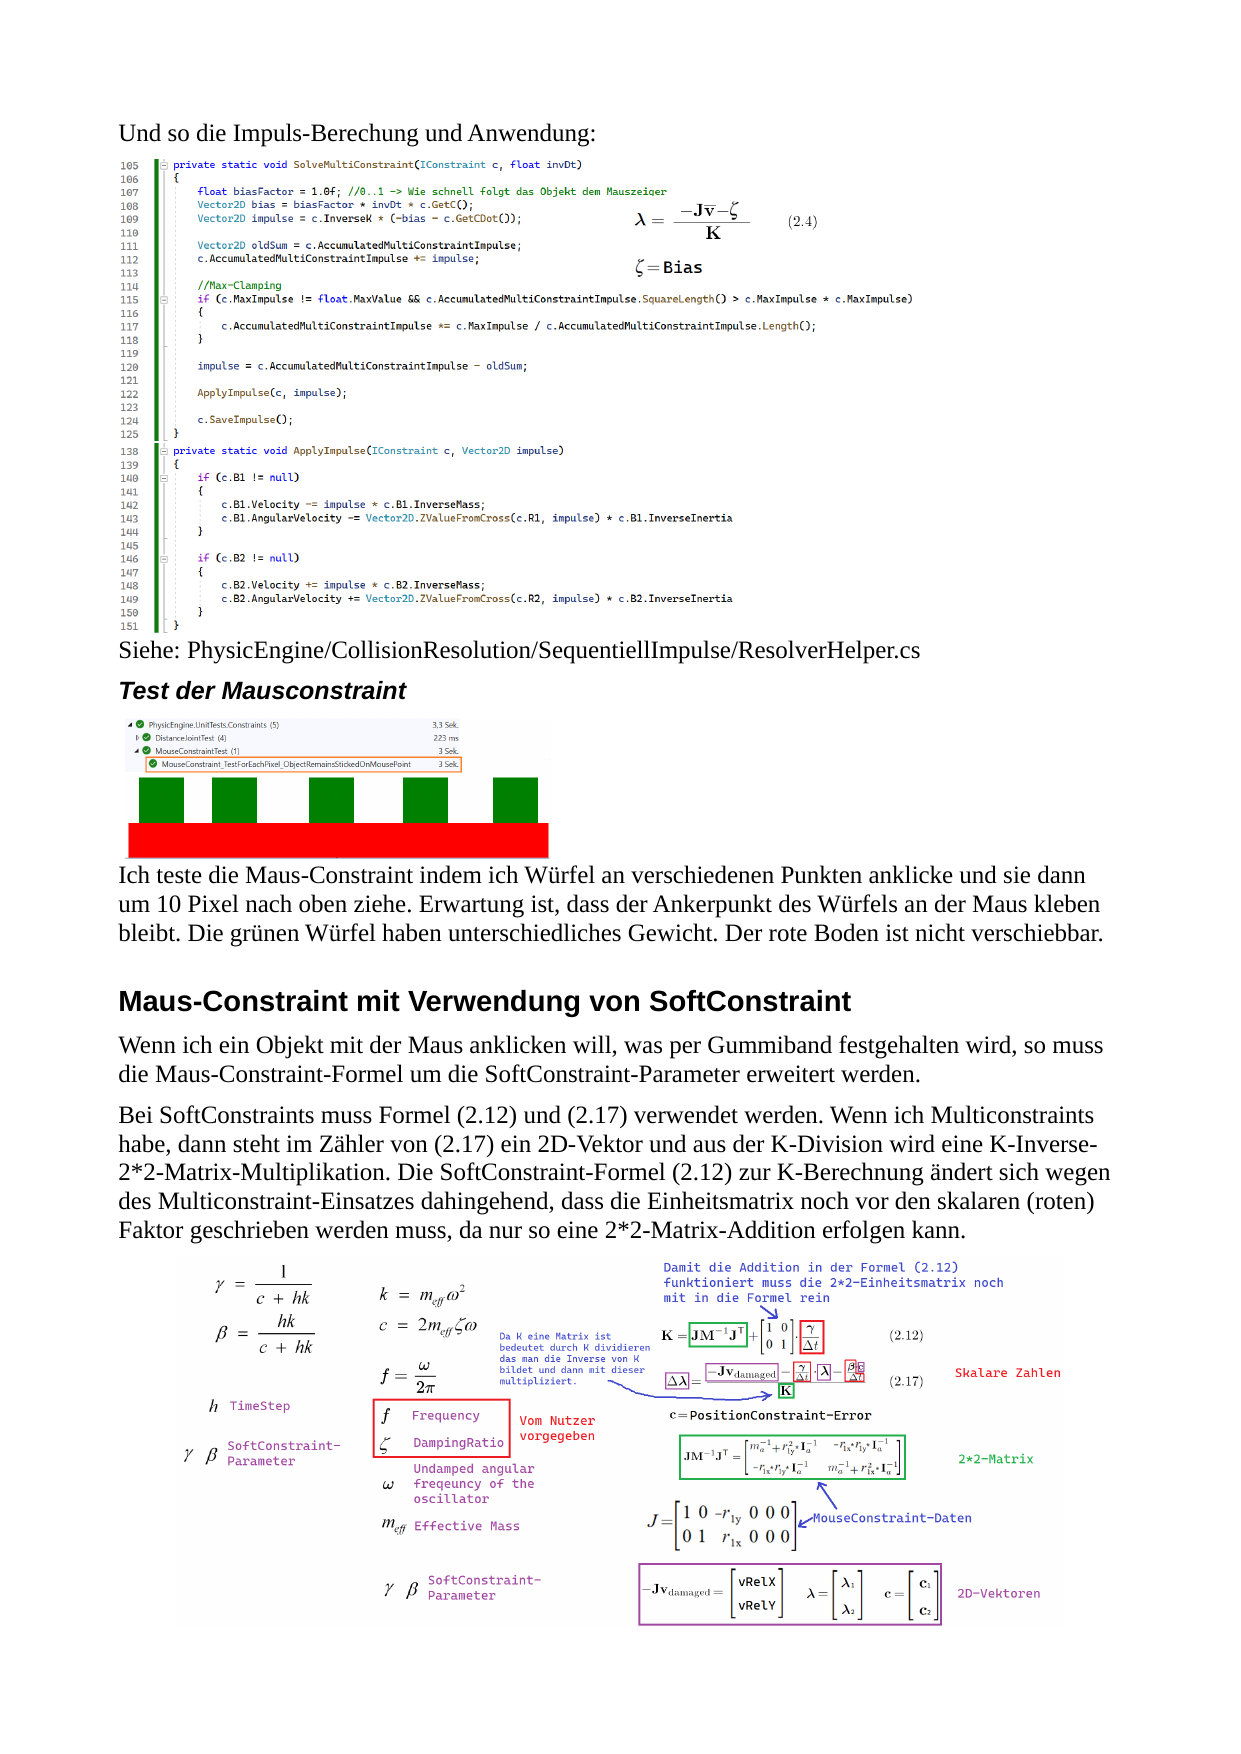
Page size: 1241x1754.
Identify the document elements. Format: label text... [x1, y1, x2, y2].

picture [124, 717, 551, 861]
subtitle Maus-Constraint mit Verwendung von SoftConstraint [118, 984, 1122, 1017]
text Ich teste die Maus-Constraint indem ich Würfel an verschiedenen Punkten anklicke und sie dann um 10 Pixel nach oben ziehe. Erwartung ist, dass der Ankerpunkt des Würfels an der Maus kleben bleibt. Die grünen Würfel haben unterschiedliches Gewicht. Der rote Boden ist nicht verschiebbar. [118, 717, 1122, 946]
text Siehe: PhysicEngine/CollisionResolution/SequentiellImpulse/ResolverHelper.cs [118, 159, 1122, 663]
text Test der Mausconstraint [118, 676, 1122, 705]
text Bei SoftConstraints muss Formel (2.12) und (2.17) verwendet werden. Wenn ich Multiconstraints habe, dann steht im Zähler von (2.17) ein 2D-Vektor und aus der K-Division wird eine K-Inverse-2*2-Matrix-Multiplikation. Die SoftConstraint-Formel (2.12) zur K-Berechnung ändert sich wegen des Multiconstraint-Einsatzes dahingehend, dass die Einheitsmatrix noch vor den skalaren (roten) Faktor geschrieben werden muss, da nur so eine 2*2-Matrix-Addition erfolgen kann. [118, 1100, 1122, 1244]
picture [118, 159, 914, 635]
text Und so die Impuls-Berechung und Anwendung: [118, 118, 1122, 147]
text Wenn ich ein Objekt mit der Maus anklicken will, was per Gummiband festgehalten wird, so muss die Maus-Constraint-Formel um die SoftConstraint-Parameter erweitert werden. [118, 1030, 1122, 1087]
picture [176, 1256, 1064, 1629]
